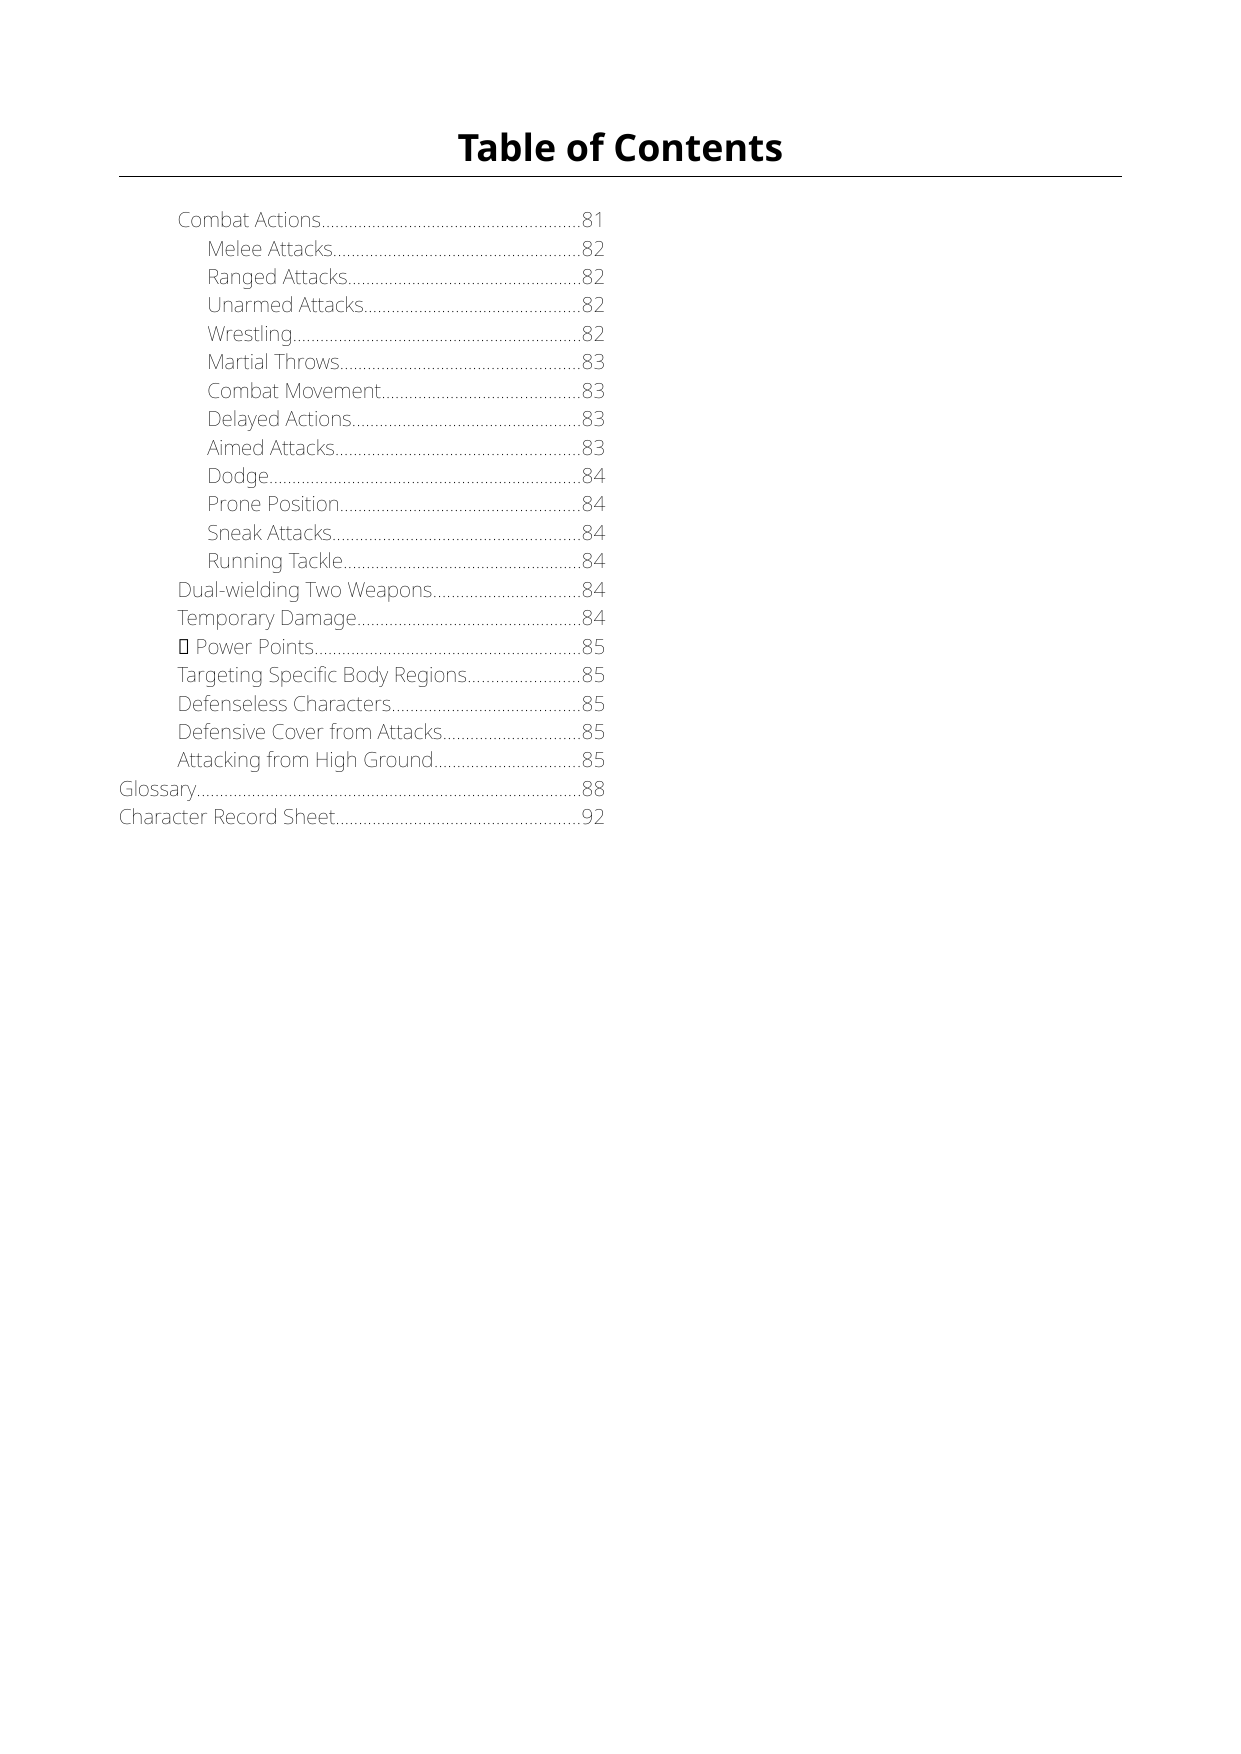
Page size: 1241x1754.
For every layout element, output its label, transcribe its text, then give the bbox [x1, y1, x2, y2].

text  Power Points 85 [177, 632, 605, 660]
text Delayed Actions 83 [207, 404, 605, 433]
text Defenseless Characters 85 [177, 689, 605, 717]
text Dodge 84 [207, 461, 605, 489]
text Character Record Sheet 92 [118, 802, 605, 831]
text Martial Throws 83 [207, 347, 605, 376]
text Aimed Attacks 83 [207, 433, 605, 461]
text Wrestling 82 [207, 319, 605, 347]
text Defensive Cover from Attacks 85 [177, 717, 605, 746]
text Combat Movement 83 [207, 376, 605, 404]
text Glossary 88 [118, 774, 605, 802]
text Temporary Damage 84 [177, 603, 605, 632]
text Combat Actions 81 [177, 205, 605, 234]
text Prone Position 84 [207, 489, 605, 518]
text Unarmed Attacks 82 [207, 291, 605, 319]
text Targeting Specific Body Regions 85 [177, 660, 605, 689]
text Running Tackle 84 [207, 546, 605, 575]
text Sneak Attacks 84 [207, 518, 605, 546]
text Dual-wielding Two Weapons 84 [177, 575, 605, 603]
text Melee Attacks 82 [207, 234, 605, 262]
text Attacking from High Ground 85 [177, 746, 605, 774]
text Ranged Attacks 82 [207, 262, 605, 291]
